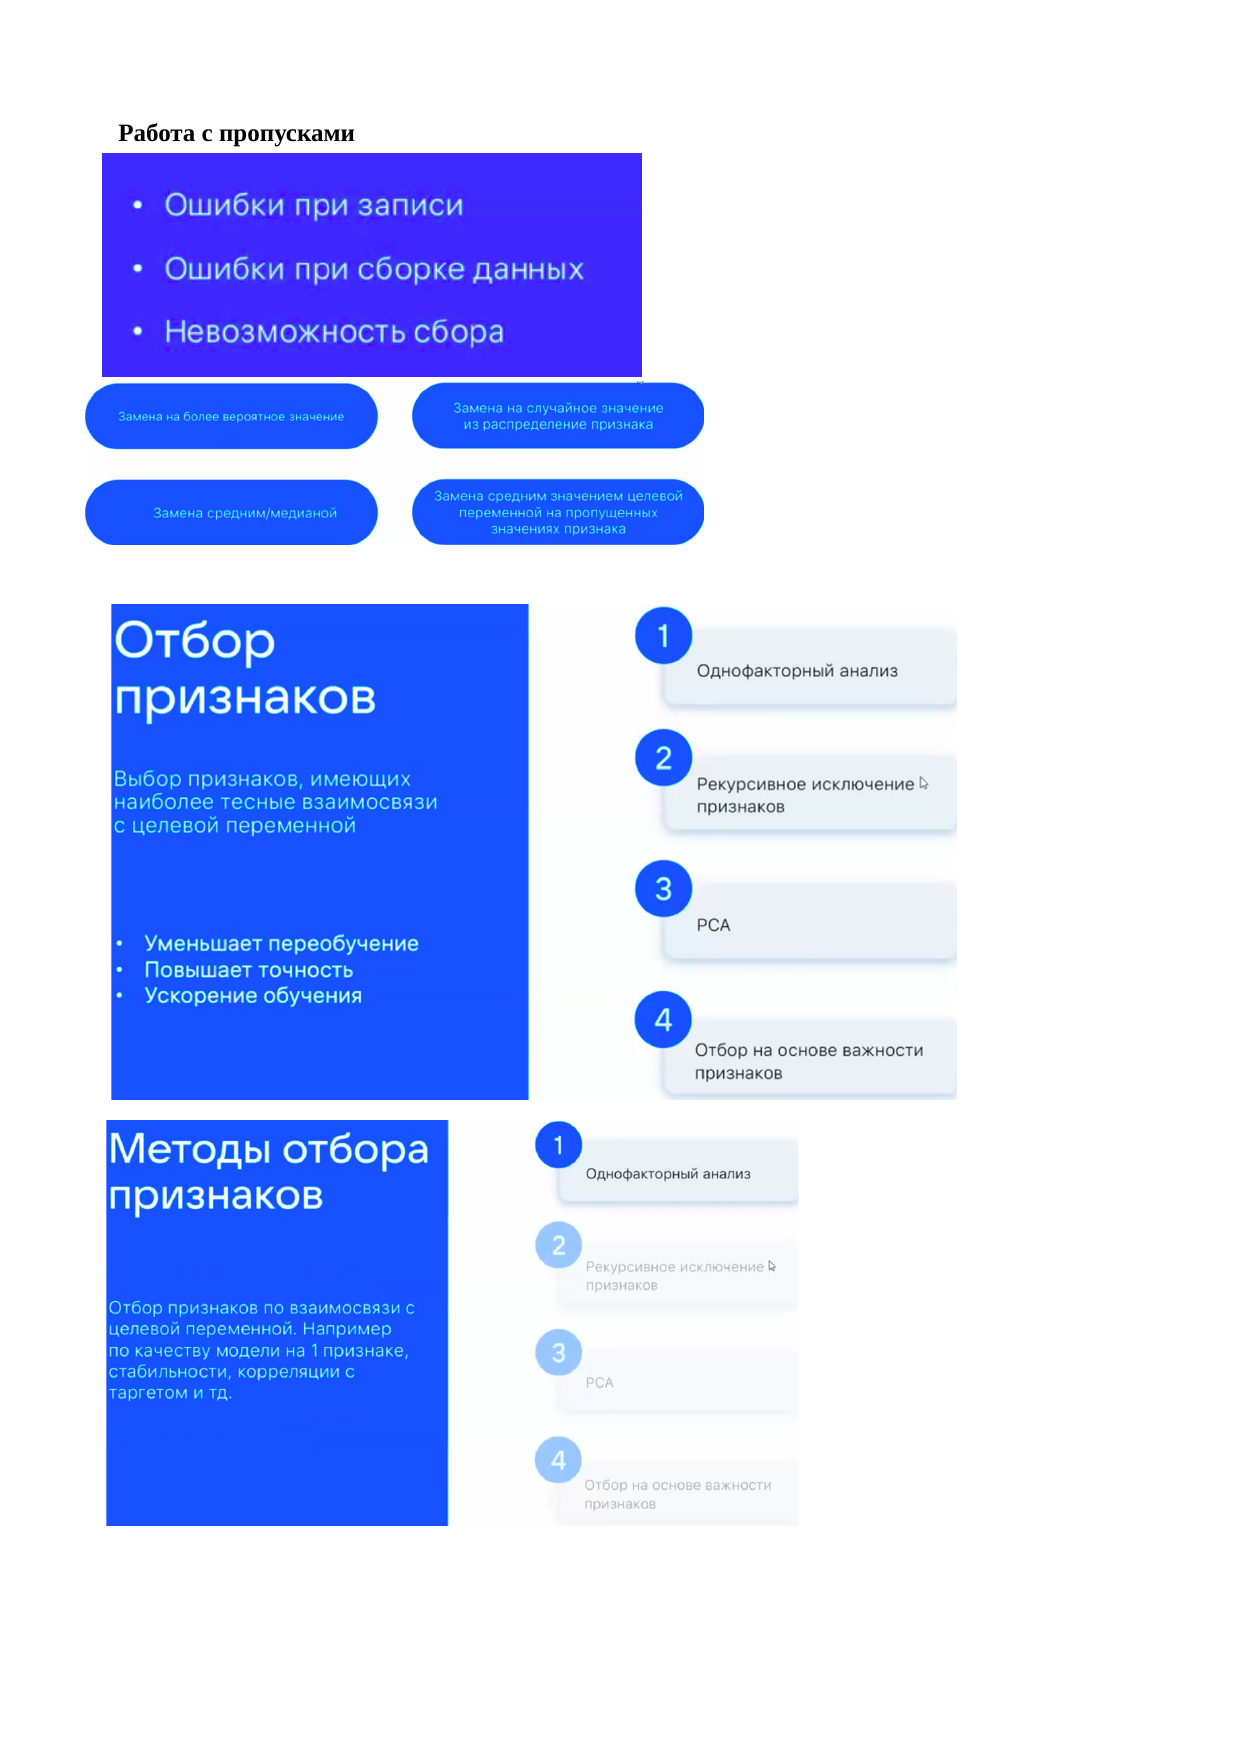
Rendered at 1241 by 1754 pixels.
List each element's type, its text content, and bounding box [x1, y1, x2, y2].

picture [111, 604, 957, 1100]
picture [102, 153, 642, 377]
text Работа с пропусками [118, 118, 1122, 147]
picture [84, 381, 704, 545]
picture [106, 1120, 799, 1526]
